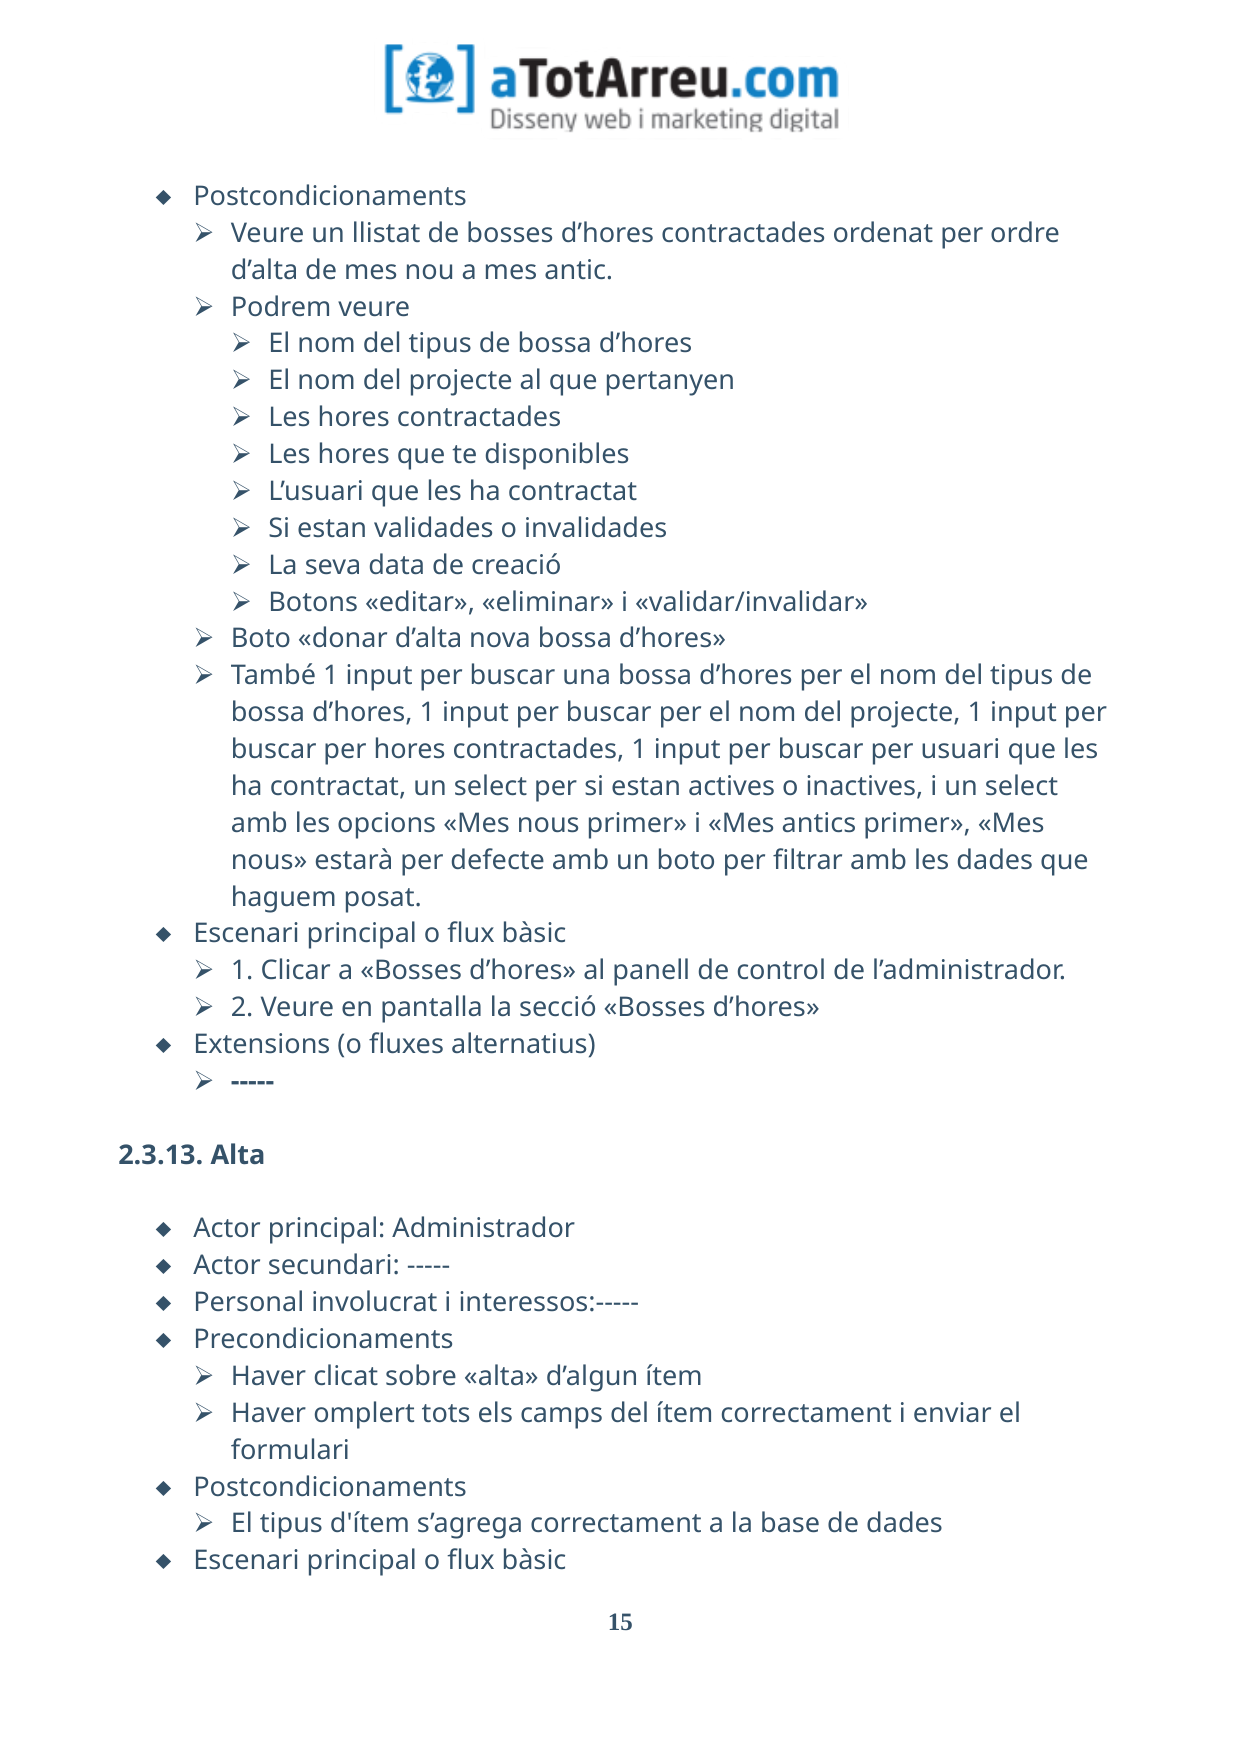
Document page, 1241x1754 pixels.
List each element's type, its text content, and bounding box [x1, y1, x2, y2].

list Les hores contractades [231, 398, 1122, 434]
list Boto «donar d’alta nova bossa d’hores» [193, 619, 1122, 656]
list Postcondicionaments [156, 1467, 1122, 1504]
picture [356, 37, 873, 141]
list 1. Clicar a «Bosses d’hores» al panell de control de l’administrador. [193, 951, 1122, 988]
list El nom del tipus de bossa d’hores [231, 324, 1122, 361]
list Extensions (o fluxes alternatius) [156, 1024, 1122, 1061]
list Botons «editar», «eliminar» i «validar/invalidar» [231, 582, 1122, 619]
list Escenari principal o flux bàsic [156, 1541, 1122, 1578]
list Escenari principal o flux bàsic [156, 914, 1122, 951]
list Actor secundari: ----- [156, 1246, 1122, 1283]
list Haver clicat sobre «alta» d’algun ítem [193, 1356, 1122, 1393]
list Si estan validades o invalidades [231, 508, 1122, 545]
list Personal involucrat i interessos:----- [156, 1283, 1122, 1319]
list Veure un llistat de bosses d’hores contractades ordenat per ordre d’alta de mes nou a mes antic. [193, 213, 1122, 287]
list Haver omplert tots els camps del ítem correctament i enviar el formulari [193, 1393, 1122, 1467]
list Postcondicionaments [156, 176, 1122, 213]
list 2. Veure en pantalla la secció «Bosses d’hores» [193, 988, 1122, 1024]
list Podrem veure [193, 287, 1122, 324]
list També 1 input per buscar una bossa d’hores per el nom del tipus de bossa d’hores, 1 input per buscar per el nom del projecte, 1 input per buscar per hores contractades, 1 input per buscar per usuari que les ha contractat, un select per si estan actives o inactives, i un select amb les opcions «Mes nous primer» i «Mes antics primer», «Mes nous» estarà per defecte amb un boto per filtrar amb les dades que haguem posat. [193, 656, 1122, 914]
list El nom del projecte al que pertanyen [231, 361, 1122, 398]
list Actor principal: Administrador [156, 1209, 1122, 1246]
list Precondicionaments [156, 1319, 1122, 1356]
list L’usuari que les ha contractat [231, 471, 1122, 508]
list Les hores que te disponibles [231, 434, 1122, 471]
list El tipus d'ítem s’agrega correctament a la base de dades [193, 1504, 1122, 1541]
list La seva data de creació [231, 545, 1122, 582]
text 2.3.13. Alta [118, 1135, 1122, 1172]
list ----- [193, 1061, 1122, 1098]
